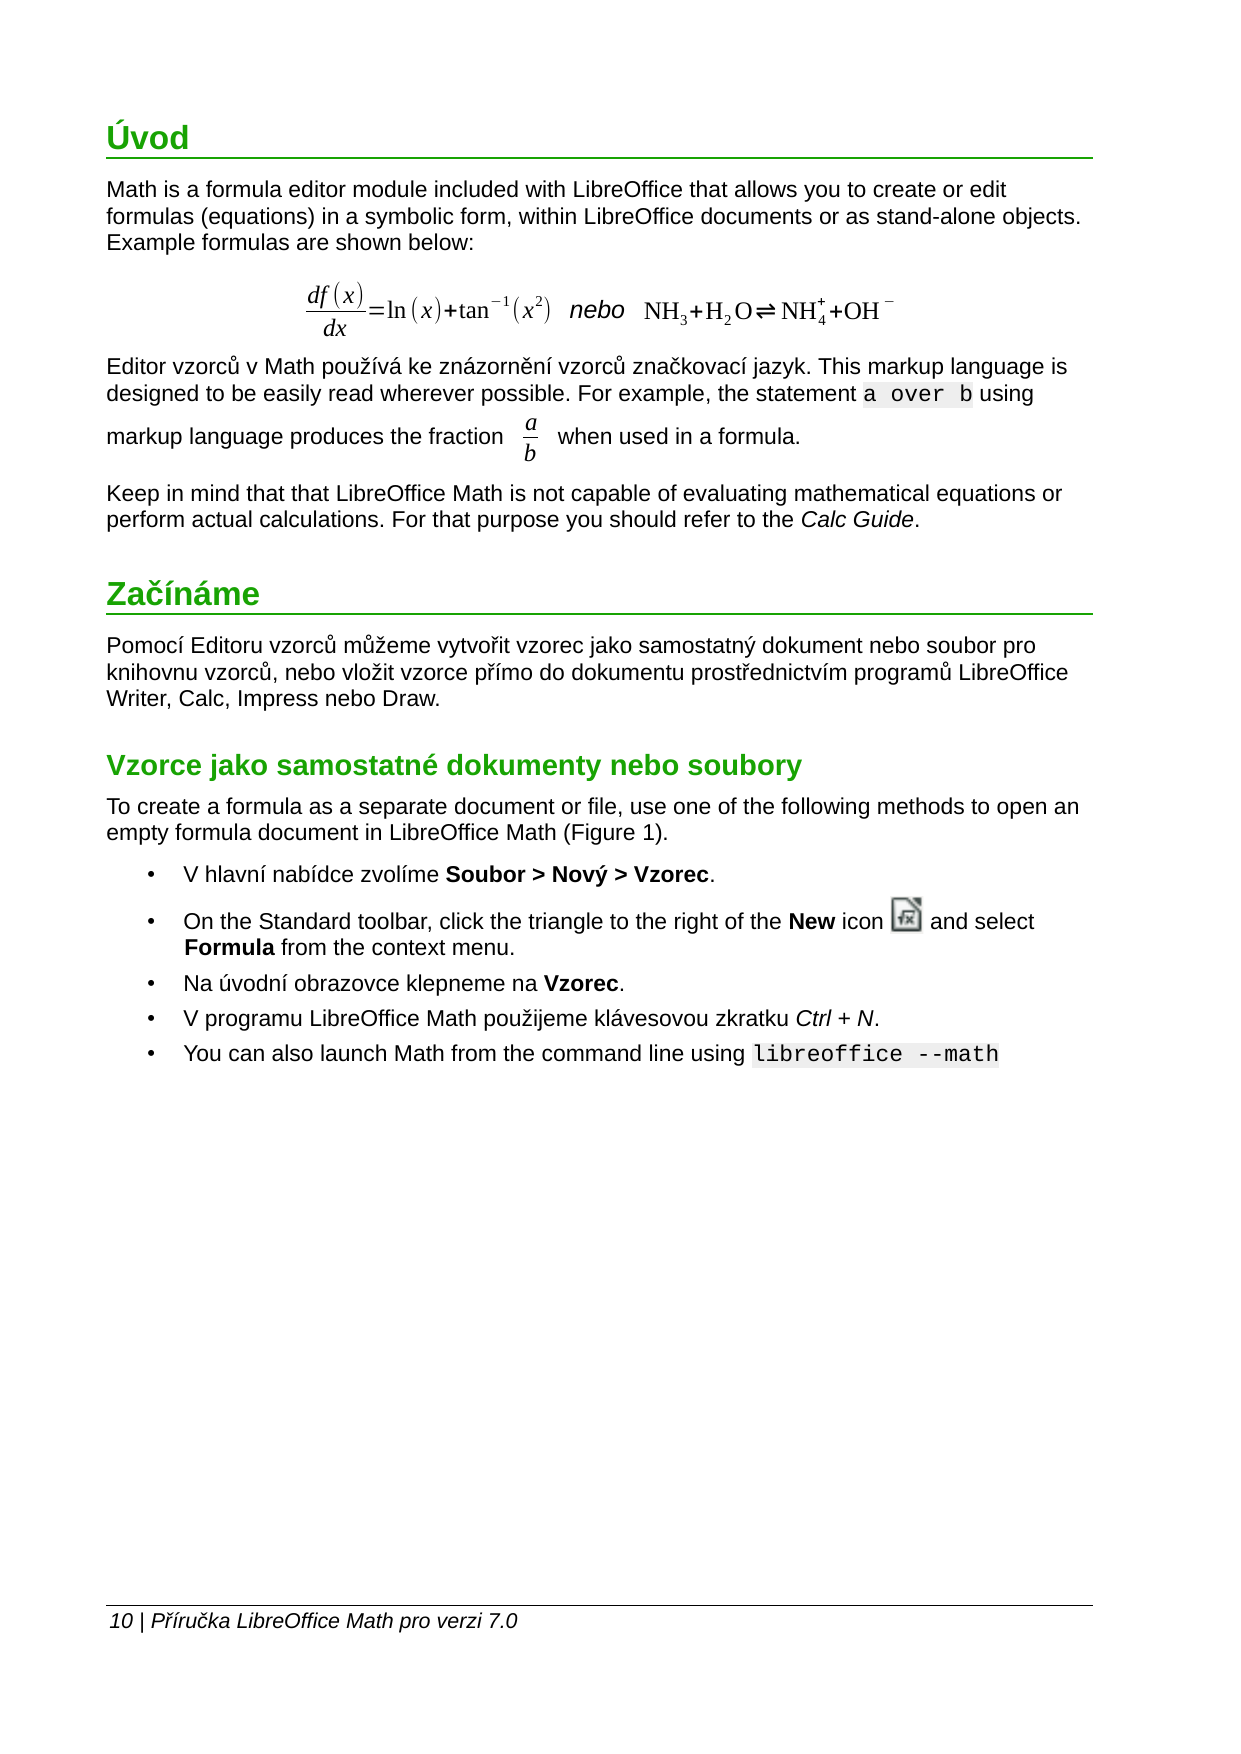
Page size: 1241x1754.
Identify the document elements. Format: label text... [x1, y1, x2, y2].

list V programu LibreOffice Math použijeme klávesovou zkratku Ctrl + N. [144, 1002, 1093, 1031]
text To create a formula as a separate document or file, use one of the following methods to open an empty formula document in LibreOffice Math (Figure 1). [106, 793, 1093, 846]
text Editor vzorců v Math používá ke znázornění vzorců značkovací jazyk. This markup language is designed to be easily read wherever possible. For example, the statement a over b using markup language produces the fractionwhen used in a formula. [106, 353, 1093, 467]
list V hlavní nabídce zvolíme Soubor > Nový > Vzorec. [144, 858, 1093, 887]
text Keep in mind that that LibreOffice Math is not capable of evaluating mathematical equations or perform actual calculations. For that purpose you should refer to the Calc Guide. [106, 479, 1093, 532]
subtitle Vzorce jako samostatné dokumenty nebo soubory [106, 748, 1093, 781]
subtitle Úvod [106, 118, 1093, 157]
text Math is a formula editor module included with LibreOffice that allows you to create or edit formulas (equations) in a symbolic form, within LibreOffice documents or as stand-alone objects. Example formulas are shown below: [106, 176, 1093, 255]
text nebo [106, 280, 1093, 341]
list Na úvodní obrazovce klepneme na Vzorec. [144, 967, 1093, 996]
text Pomocí Editoru vzorců můžeme vytvořit vzorec jako samostatný dokument nebo soubor pro knihovnu vzorců, nebo vložit vzorce přímo do dokumentu prostřednictvím programů LibreOffice Writer, Calc, Impress nebo Draw. [106, 632, 1093, 711]
picture [890, 896, 924, 934]
list On the Standard toolbar, click the triangle to the right of the New icon and select Formula from the context menu. [144, 893, 1093, 961]
subtitle Začínáme [106, 574, 1093, 613]
list You can also launch Math from the command line using libreoffice --math [144, 1037, 1093, 1071]
